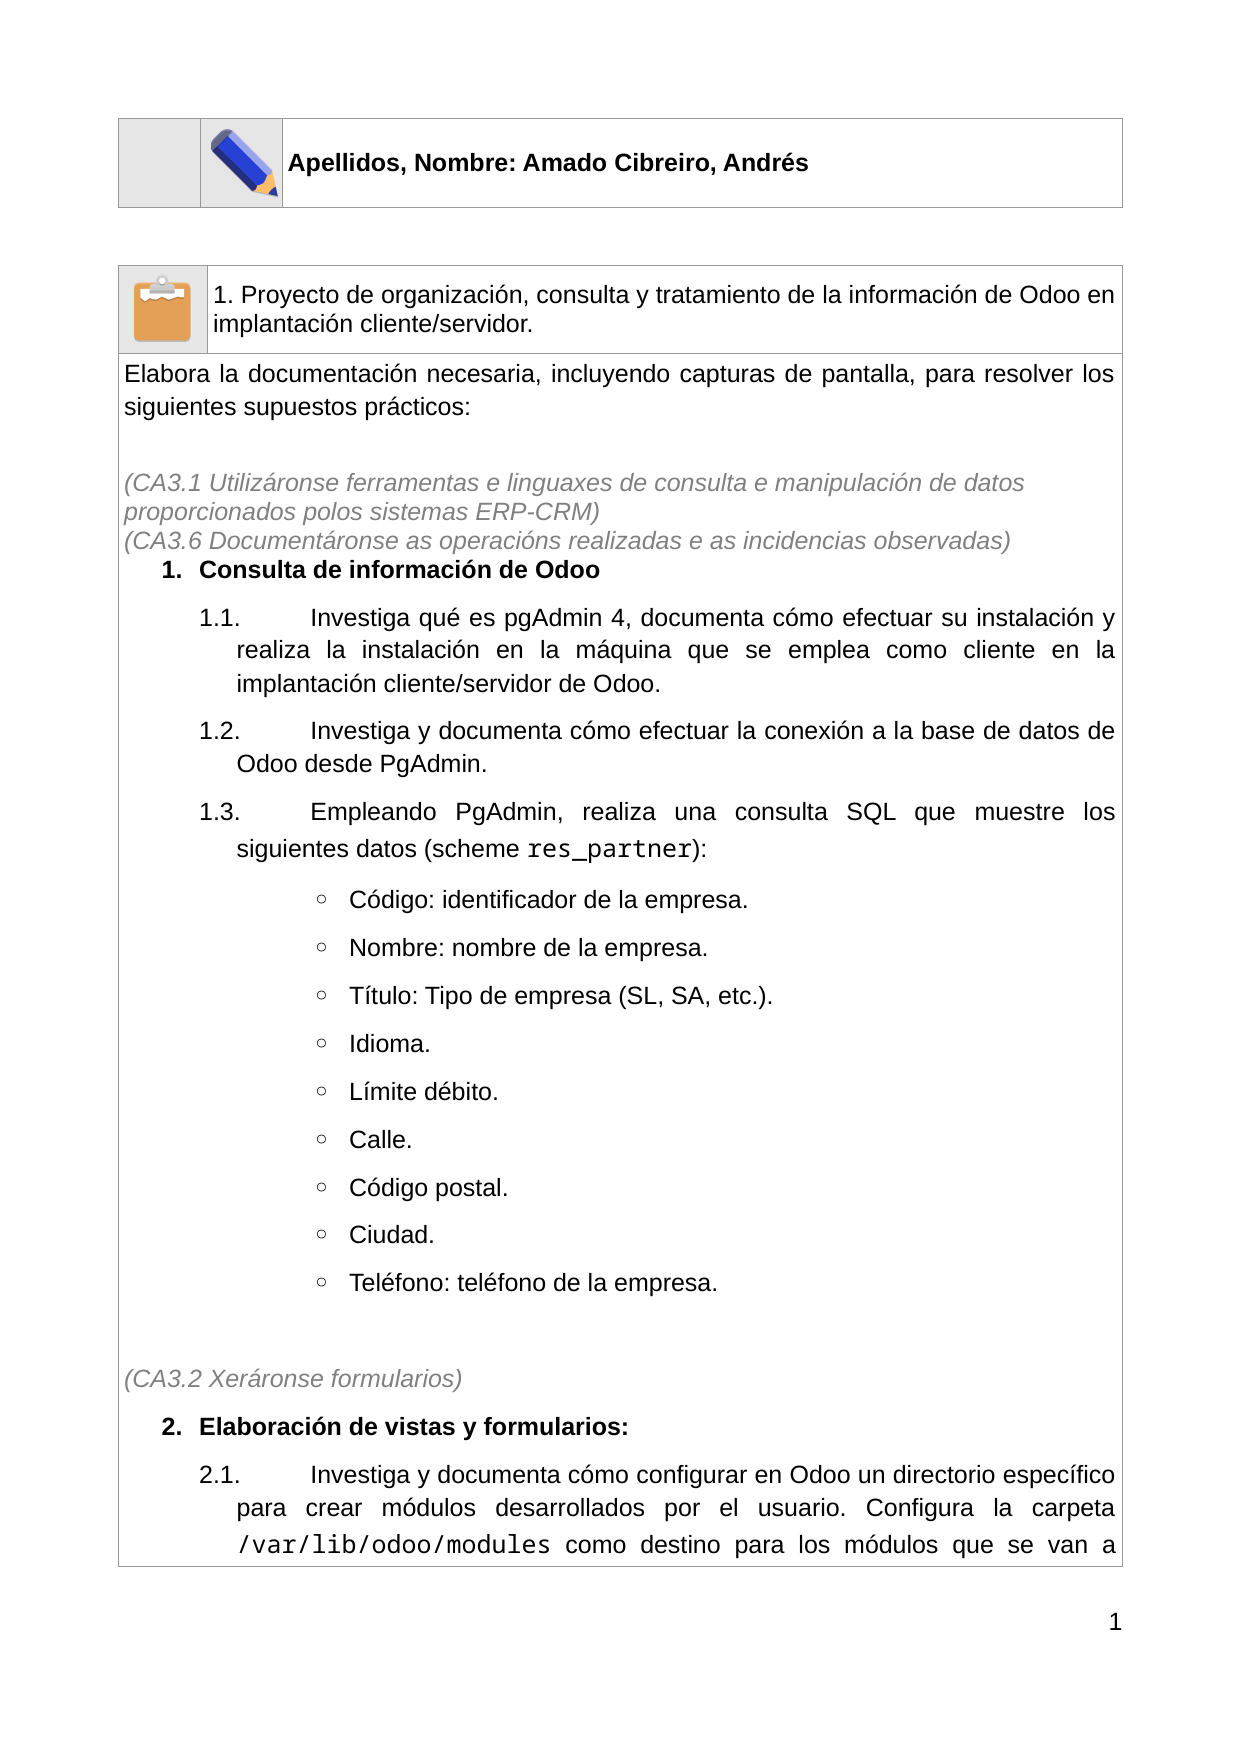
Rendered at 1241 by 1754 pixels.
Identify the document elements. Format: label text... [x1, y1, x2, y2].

table_header [201, 119, 282, 207]
table_header 1. Proyecto de organización, consulta y tratamiento de la información de Odoo en implantación cliente/servidor. [208, 266, 1122, 353]
table_header Apellidos, Nombre: Amado Cibreiro, Andrés [283, 119, 1122, 207]
table_header [119, 119, 200, 207]
table_cell Elabora la documentación necesaria, incluyendo capturas de pantalla, para resolver los siguientes supuestos prácticos: (CA3.1 Utilizáronse ferramentas e linguaxes de consulta e manipulación de datos proporcionados polos sistemas ERP-CRM) (CA3.6 Documentáronse as operacións realizadas e as incidencias observadas) Consulta de información de Odoo Investiga qué es pgAdmin 4, documenta cómo efectuar su instalación y realiza la instalación en la máquina que se emplea como cliente en la implantación cliente/servidor de Odoo. Investiga y documenta cómo efectuar la conexión a la base de datos de Odoo desde PgAdmin. Empleando PgAdmin, realiza una consulta SQL que muestre los siguientes datos (scheme res_partner): Código: identificador de la empresa. Nombre: nombre de la empresa. Título: Tipo de empresa (SL, SA, etc.). Idioma. Límite débito. Calle. Código postal. Ciudad. Teléfono: teléfono de la empresa. (CA3.2 Xeráronse formularios) Elaboración de vistas y formularios: Investiga y documenta cómo configurar en Odoo un directorio específico para crear módulos desarrollados por el usuario. Configura la carpeta /var/lib/odoo/modules como destino para los módulos que se van a desarrollar. Investiga y documenta cómo crear una plantilla de creación de módulos (ver opción scaffold) y crea la estructura para el módulo empresas_inicialesnombreapellidos (empresasfgf) Crea y documenta una vista de tipo formulario del objeto Empresa (res.partner) que incluya los campos que a continuación se relacionan: Identificador. Nombre de la empresa. Título. Idioma. La vista debe estar accesible desde: Nombre del menú del módulo: Empresas INICIALESNOMBREAPELLIDOS Ejemplo: Empresas FGF. Nombre del menú de la vista: Ver Empresas INICIALESNOMBREAPELLIDOS Ejemplo: Ver Empresas FGF. Nombre del submenú de la vista: Mostrar. Título de la vista: Ver empresas INICIALESNOMBREAPELLIDOS Ejemplo: Ver empresas FGF Crea un formulario heredado que permita introducir los datos de una empresa. Desde la vista creada en el apartado anterior, Introduce los siguientes datos: Una empresa denominada INICIALESNOMBREAPELLIDOS Ejemplo: FGF Rellenar con datos ficticios todos los campos de la empresa. [119, 354, 1122, 1566]
table_header [119, 266, 207, 353]
